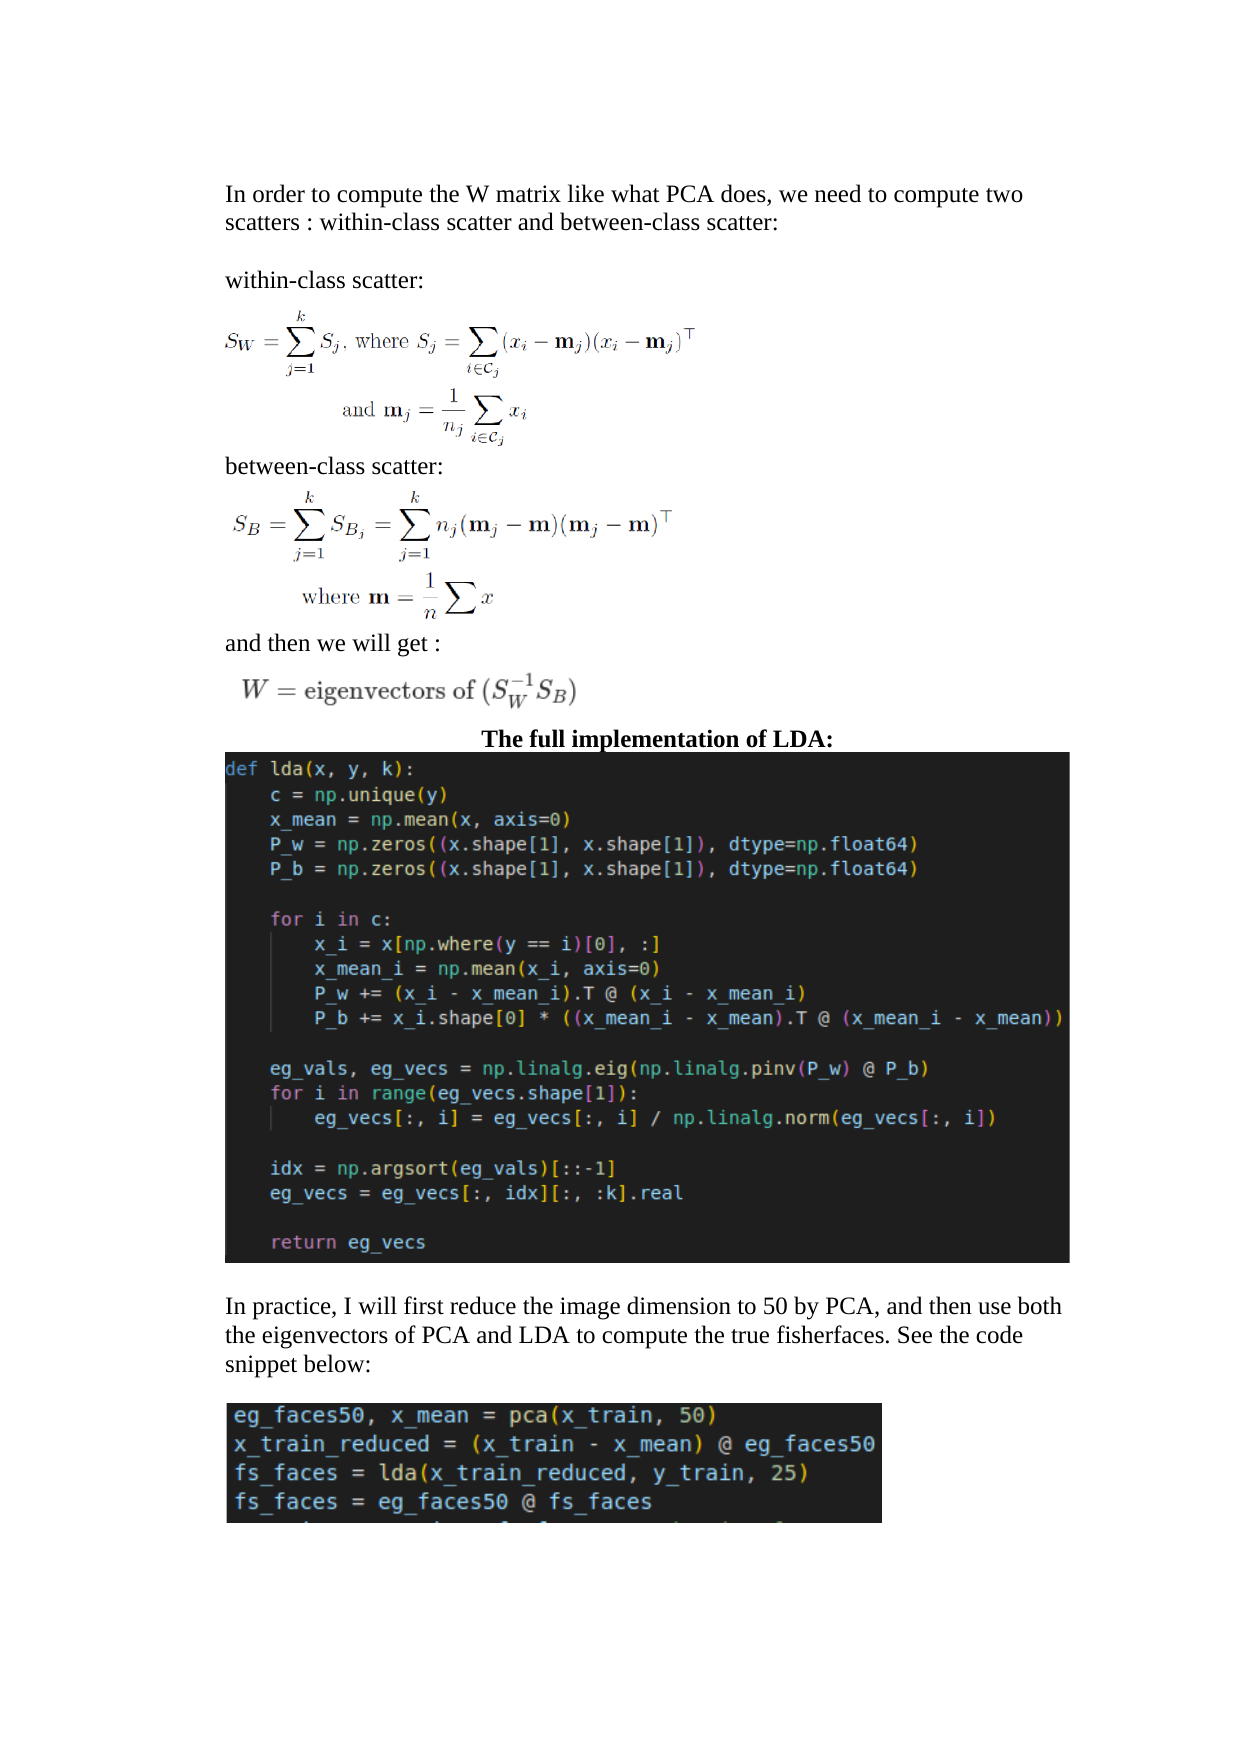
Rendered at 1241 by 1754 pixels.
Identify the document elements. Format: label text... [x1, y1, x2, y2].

text and then we will get : [225, 628, 1090, 657]
picture [231, 657, 586, 725]
text In order to compute the W matrix like what PCA does, we need to compute two scatters : within-class scatter and between-class scatter: [225, 179, 1090, 236]
text The full implementation of LDA: [225, 724, 1090, 753]
text within-class scatter: [225, 265, 1090, 294]
picture [225, 479, 692, 629]
text In practice, I will first reduce the image dimension to 50 by PCA, and then use both the eigenvectors of PCA and LDA to compute the true fisherfaces. See the code snippet below: [225, 1291, 1090, 1377]
picture [225, 752, 1070, 1263]
picture [226, 1403, 882, 1523]
picture [225, 293, 706, 451]
text The 25 eigenfaces are shown below : [882, 1492, 1090, 1521]
text between-class scatter: [225, 451, 1090, 479]
